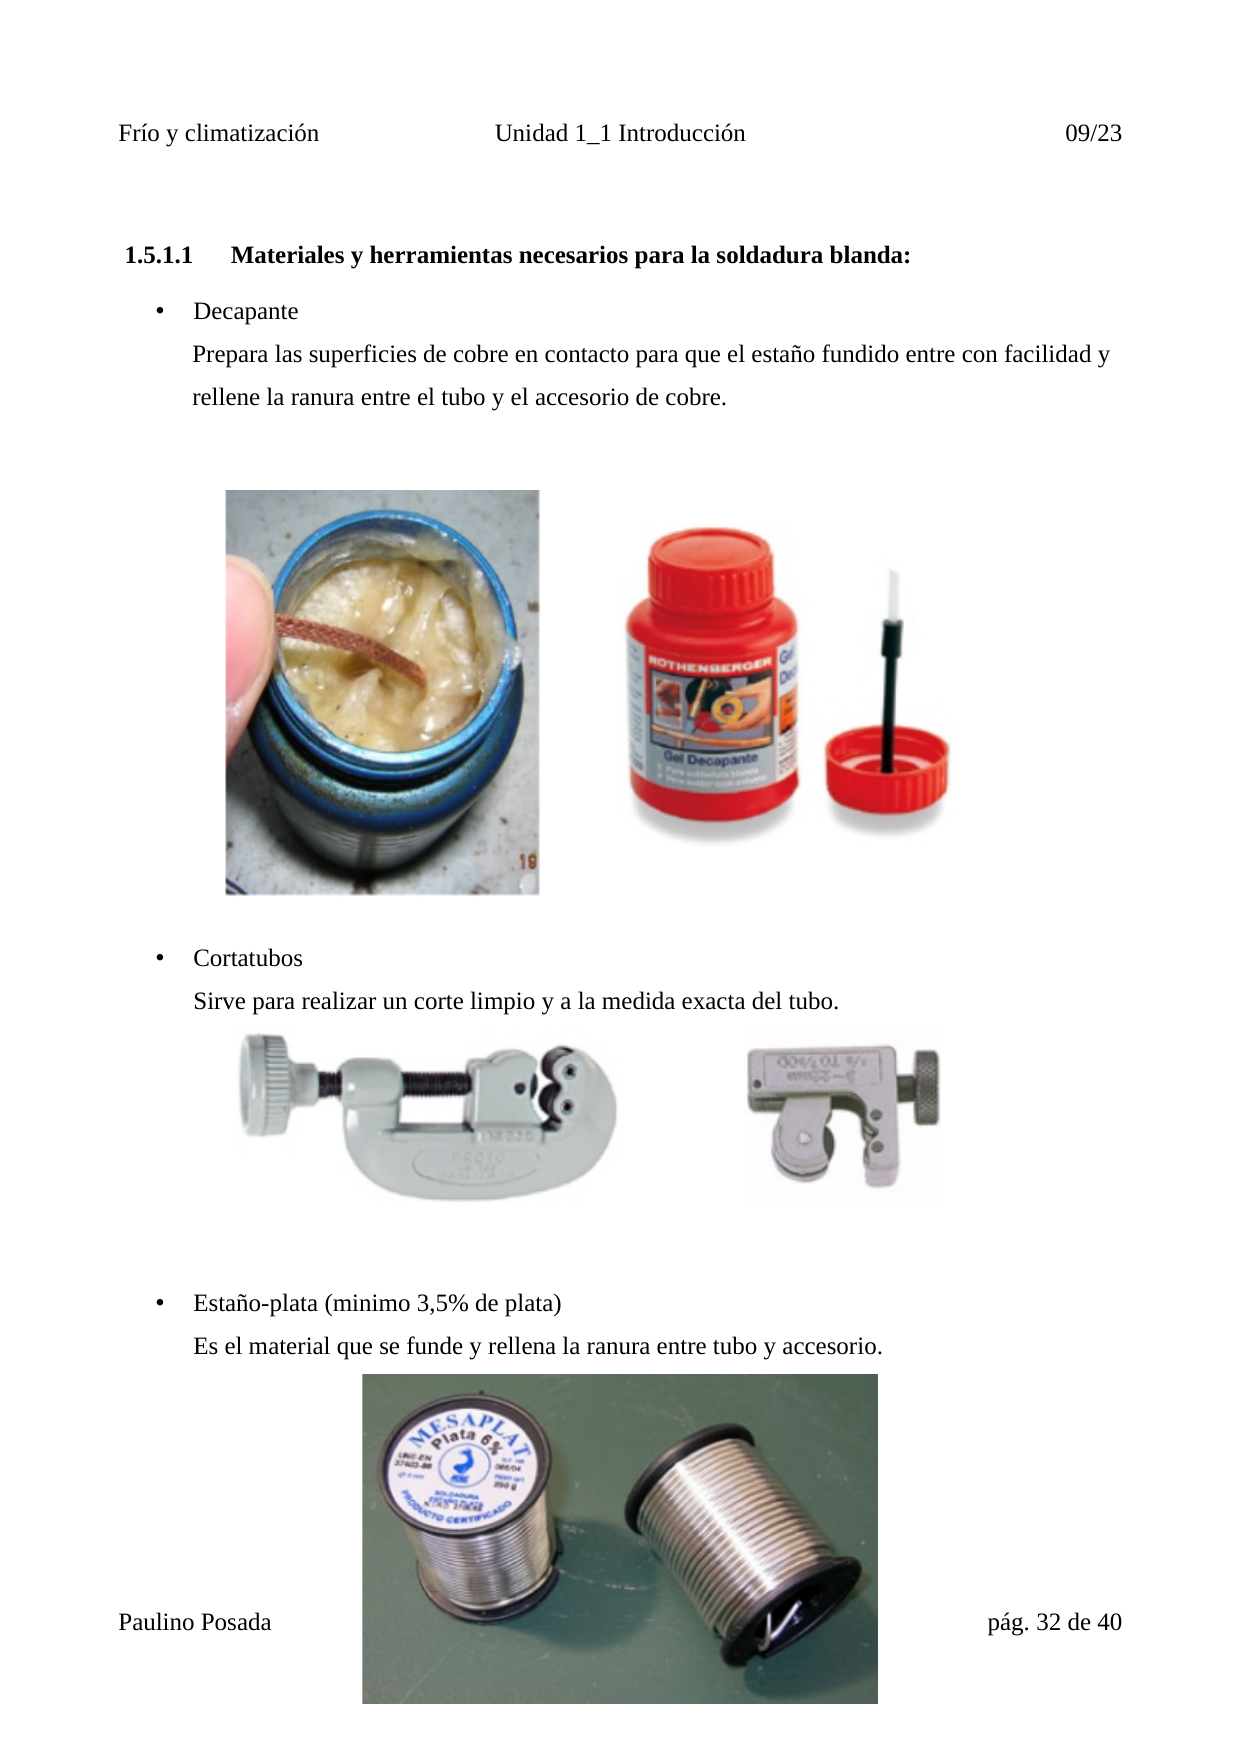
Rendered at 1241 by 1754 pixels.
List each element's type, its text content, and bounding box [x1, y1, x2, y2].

text Prepara las superficies de cobre en contacto para que el estaño fundido entre con facilidad y rellene la ranura entre el tubo y el accesorio de cobre. [118, 339, 1122, 411]
list Cortatubos Sirve para realizar un corte limpio y a la medida exacta del tubo. [156, 943, 1122, 1015]
picture [617, 523, 962, 847]
picture [225, 490, 543, 899]
subtitle Materiales y herramientas necesarios para la soldadura blanda: [118, 240, 1122, 269]
list Decapante [156, 296, 1122, 325]
picture [362, 1374, 878, 1704]
list Estaño-plata (minimo 3,5% de plata) Es el material que se funde y rellena la ranura entre tubo y accesorio. [156, 1288, 1122, 1360]
picture [224, 1029, 948, 1209]
